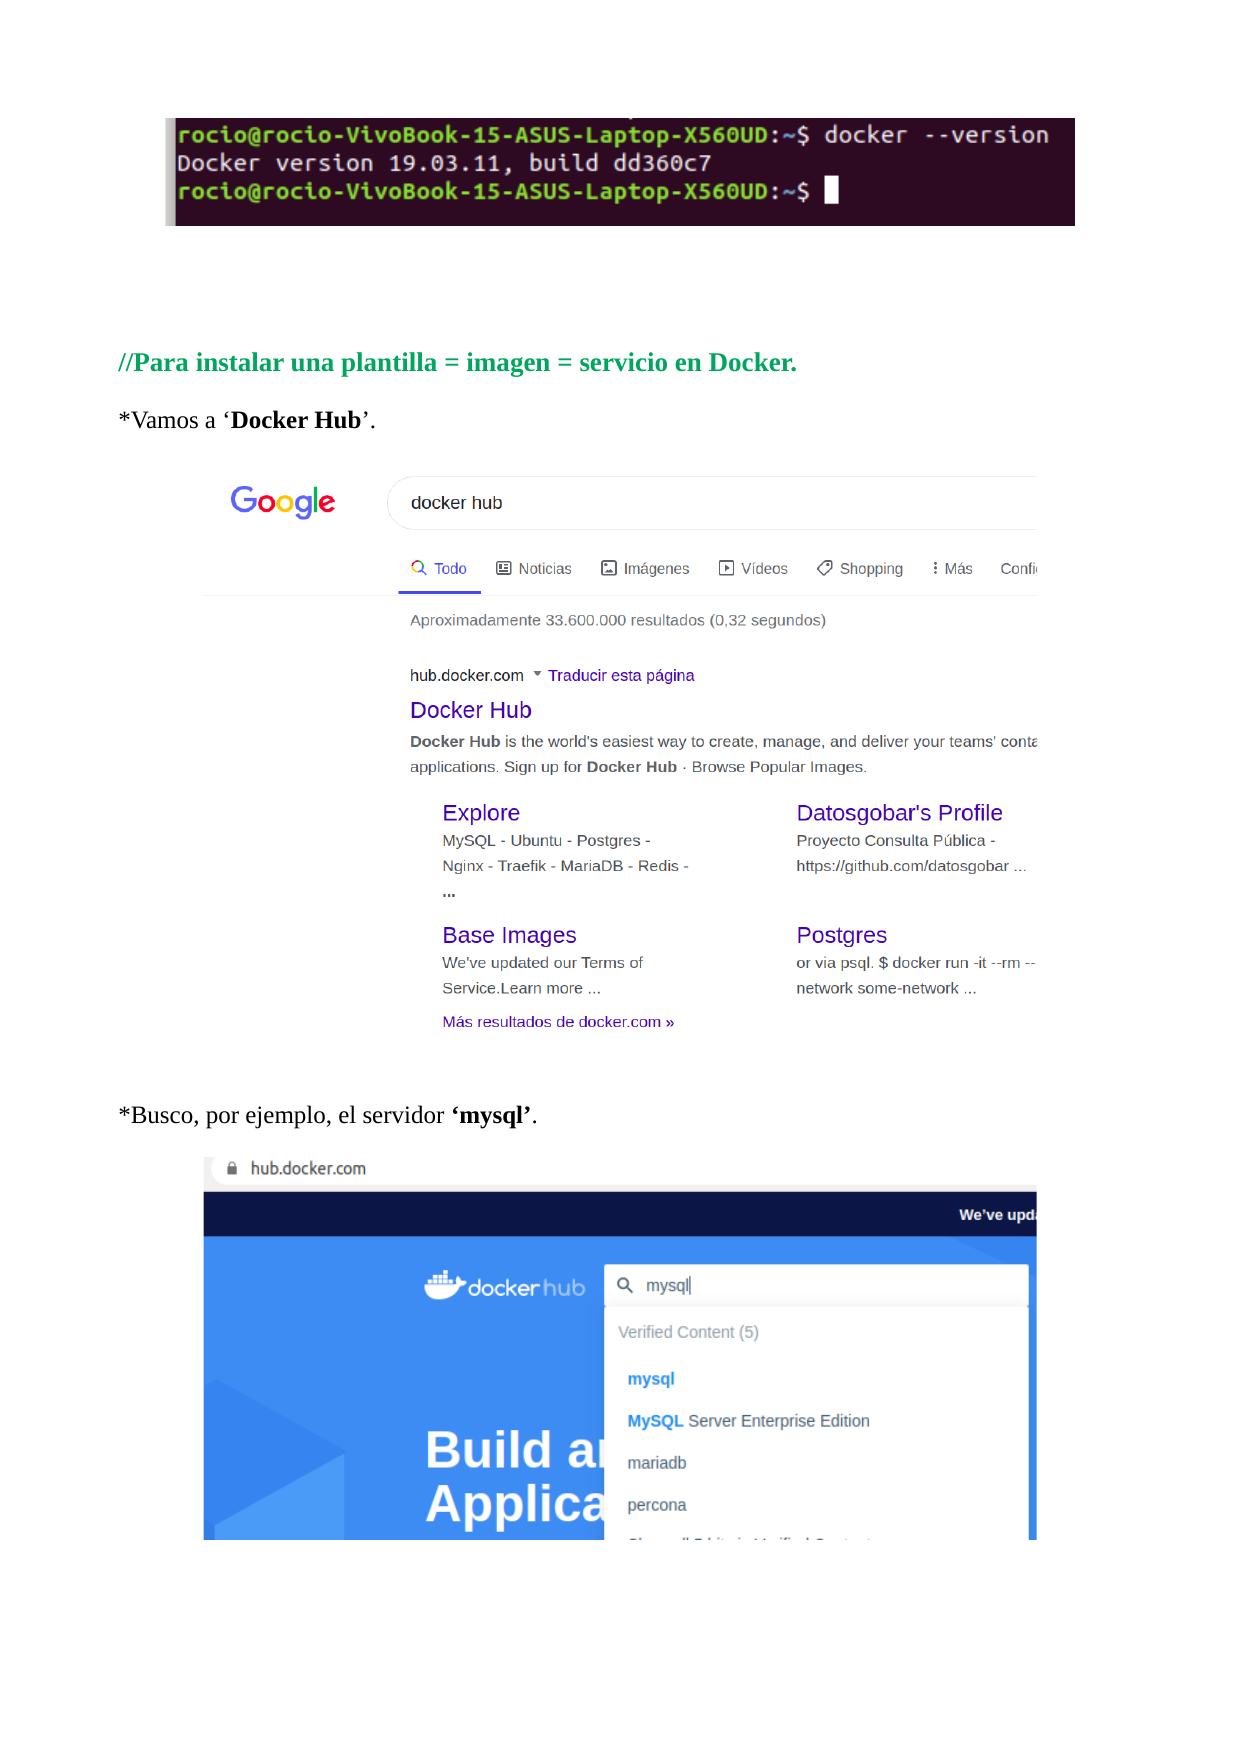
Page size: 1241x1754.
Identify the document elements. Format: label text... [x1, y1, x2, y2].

text *Busco, por ejemplo, el servidor ‘mysql’. [118, 1100, 1122, 1128]
text //Para instalar una plantilla = imagen = servicio en Docker. [118, 346, 1122, 377]
picture [165, 118, 1075, 226]
picture [203, 1157, 1037, 1540]
text *Vamos a ‘Docker Hub’. [118, 406, 1122, 434]
picture [203, 463, 1038, 1043]
